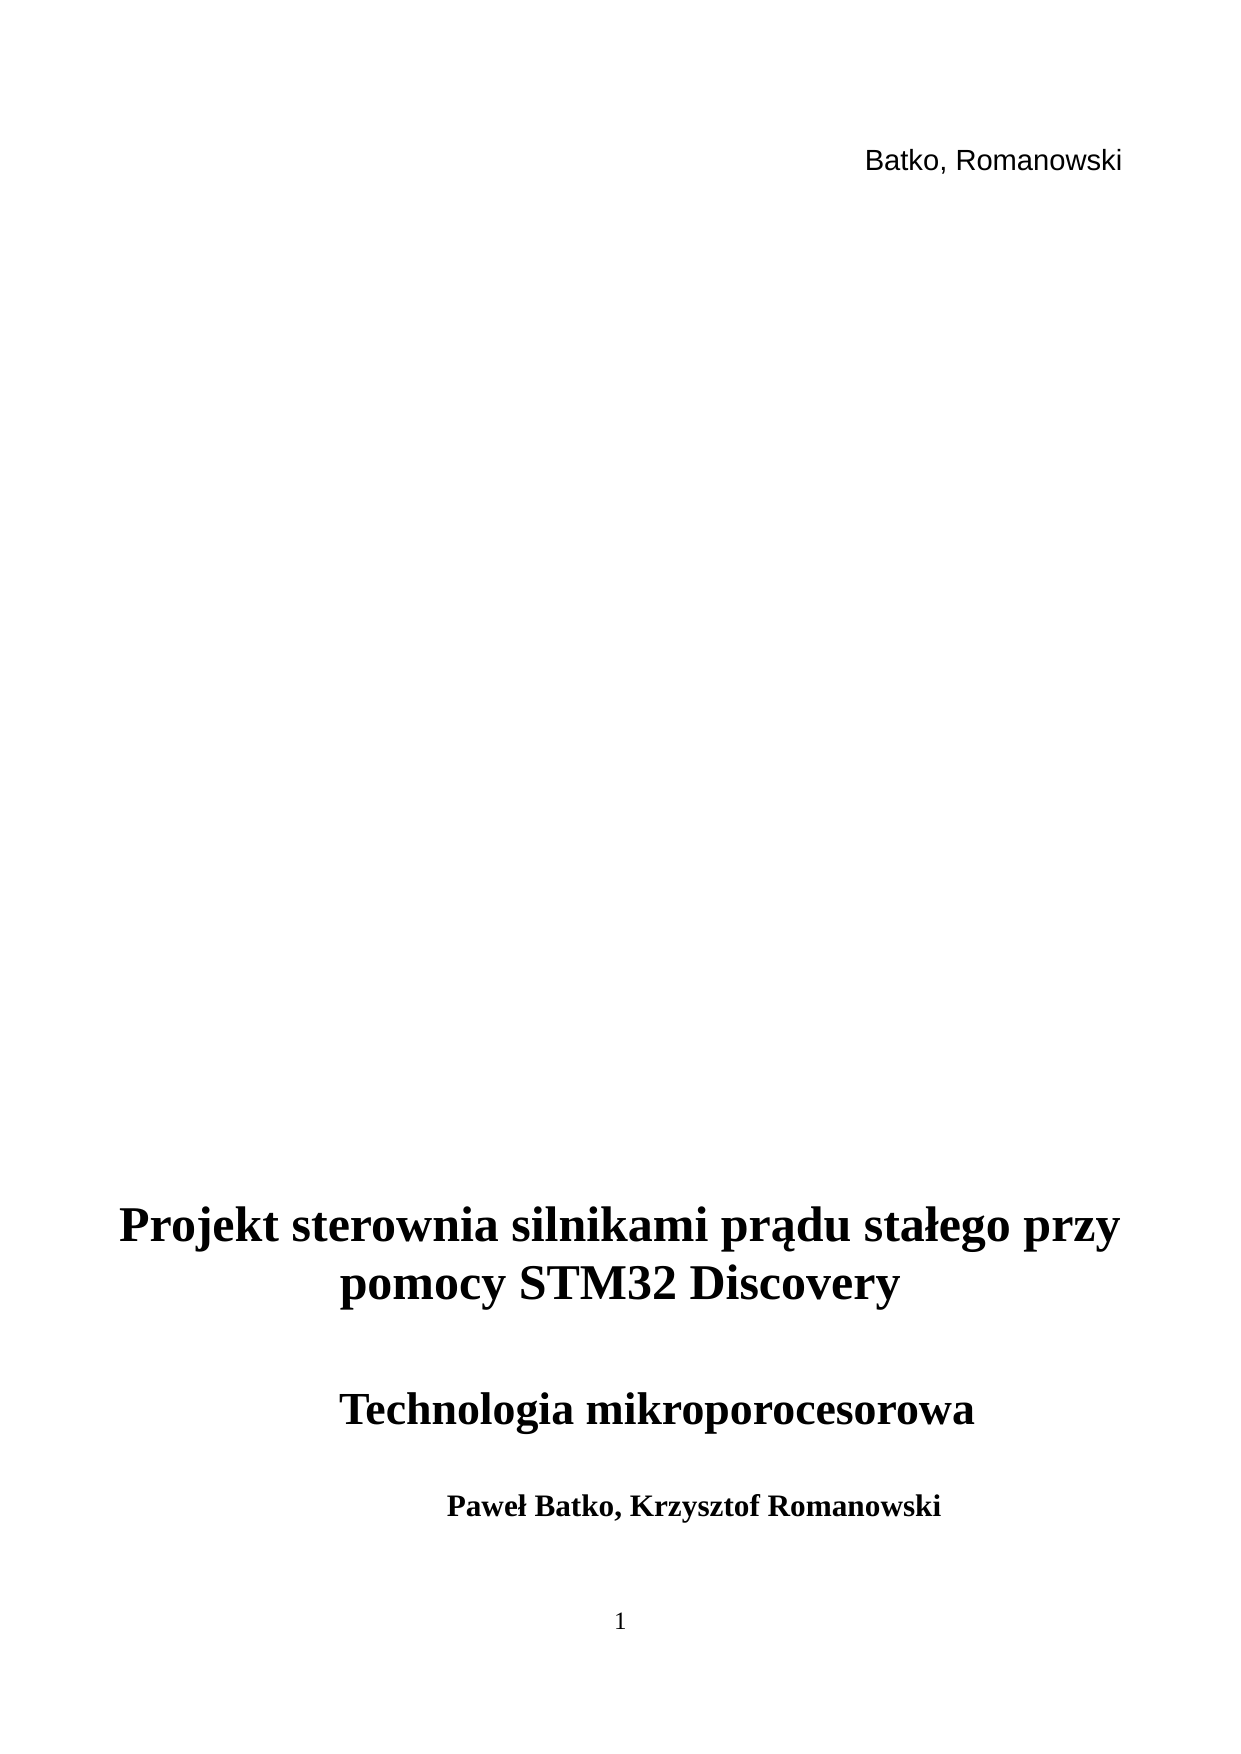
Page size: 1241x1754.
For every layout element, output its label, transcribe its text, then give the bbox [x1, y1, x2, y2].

text Projekt sterownia silnikami prądu stałego przy pomocy STM32 Discovery [118, 1195, 1122, 1310]
text Technologia mikroporocesorowa [118, 1382, 1122, 1434]
text Paweł Batko, Krzysztof Romanowski [118, 1487, 1122, 1523]
